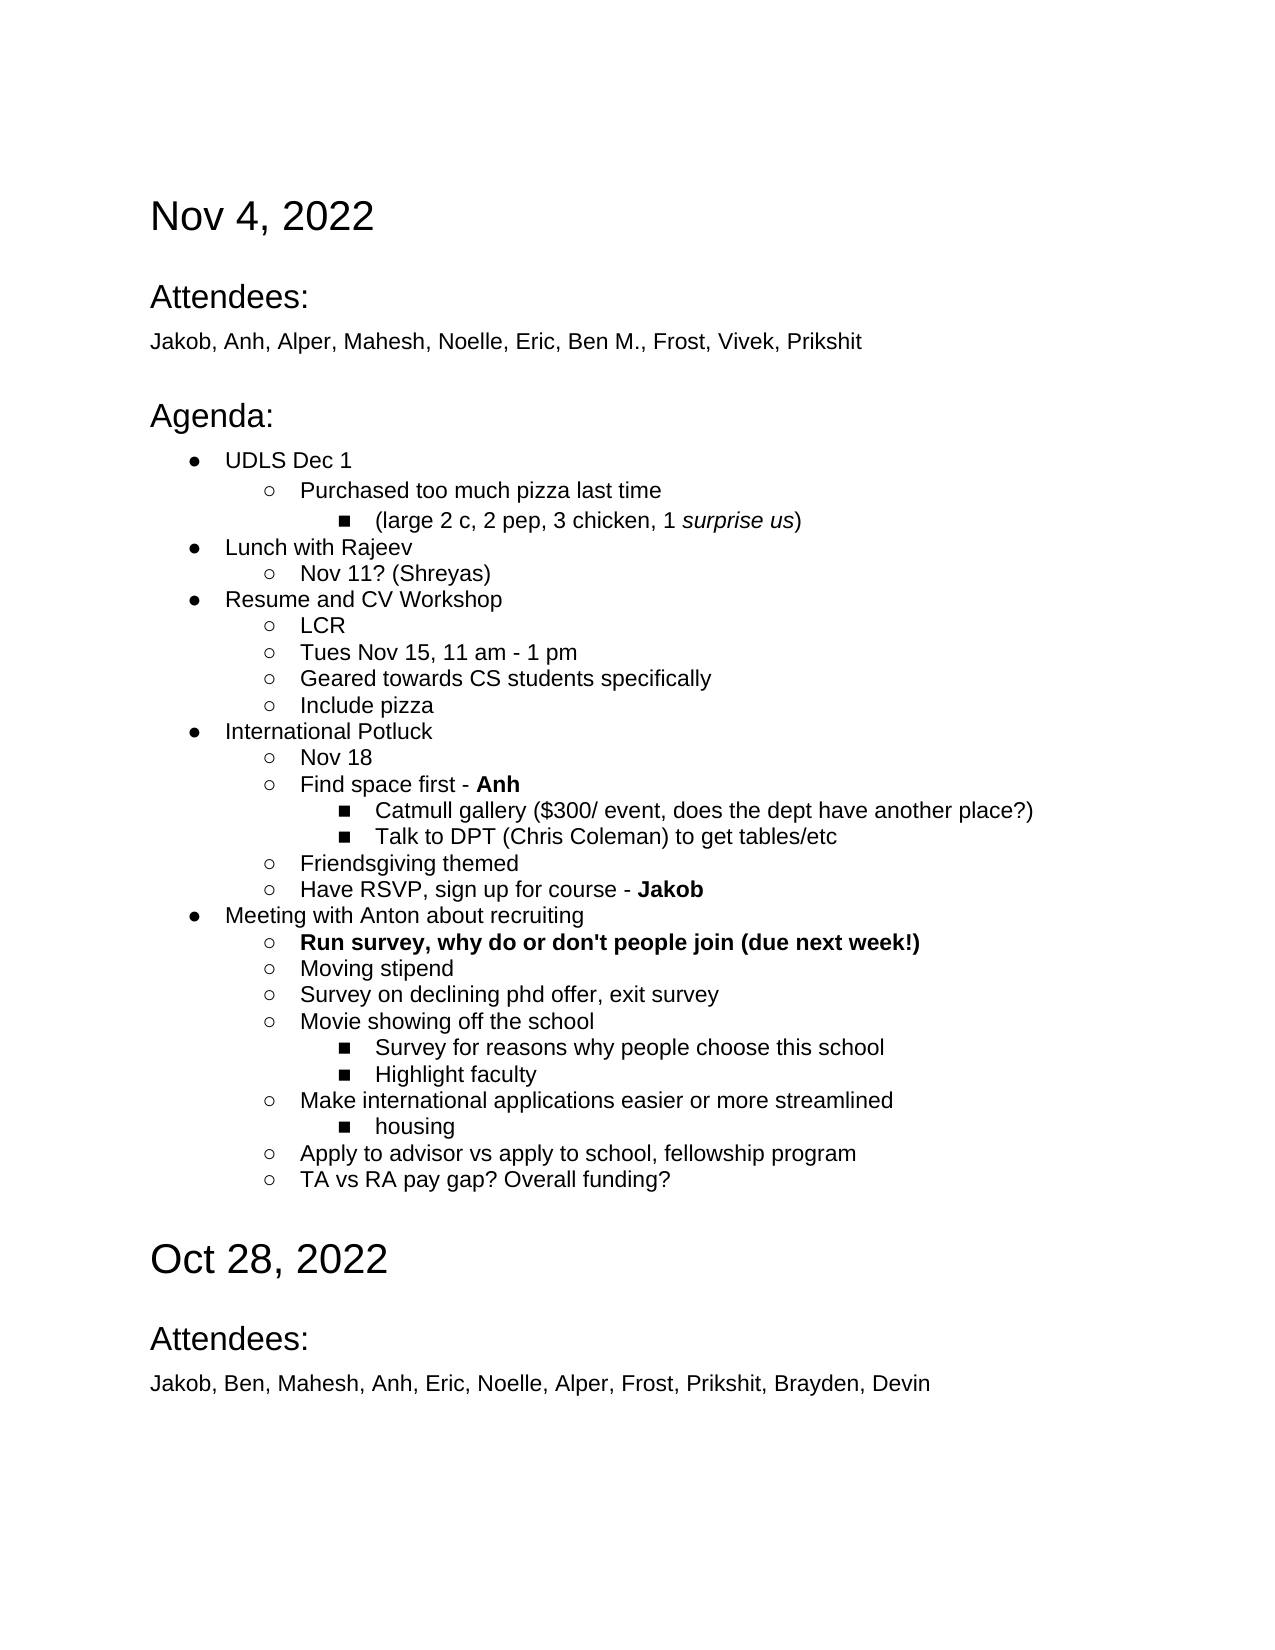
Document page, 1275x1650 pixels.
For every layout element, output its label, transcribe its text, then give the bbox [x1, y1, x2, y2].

list Nov 11? (Shreyas) [262, 560, 1125, 586]
list TA vs RA pay gap? Overall funding? [262, 1166, 1125, 1192]
list Resume and CV Workshop [187, 586, 1125, 612]
list Geared towards CS students specifically [262, 665, 1125, 692]
list Survey on declining phd offer, exit survey [262, 981, 1125, 1008]
list UDLS Dec 1 [187, 447, 1125, 473]
subtitle Attendees: [150, 1319, 1125, 1358]
list Run survey, why do or don't people join (due next week!) [262, 929, 1125, 955]
list Purchased too much pizza last time [262, 477, 1125, 503]
list Survey for reasons why people choose this school [337, 1034, 1125, 1061]
list Find space first - Anh [262, 771, 1125, 797]
list (large 2 c, 2 pep, 3 chicken, 1 surprise us) [337, 507, 1125, 533]
list Catmull gallery ($300/ event, does the dept have another place?) [337, 797, 1125, 823]
list Have RSVP, sign up for course - Jakob [262, 876, 1125, 902]
list International Potluck [187, 718, 1125, 744]
subtitle Nov 4, 2022 [150, 192, 1125, 239]
list Highlight faculty [337, 1061, 1125, 1087]
list Nov 18 [262, 744, 1125, 771]
list Moving stipend [262, 955, 1125, 981]
text Jakob, Anh, Alper, Mahesh, Noelle, Eric, Ben M., Frost, Vivek, Prikshit [150, 328, 1125, 354]
list Friendsgiving themed [262, 850, 1125, 876]
list Apply to advisor vs apply to school, fellowship program [262, 1139, 1125, 1166]
list Movie showing off the school [262, 1008, 1125, 1034]
subtitle Agenda: [150, 396, 1125, 434]
list Lunch with Rajeev [187, 533, 1125, 560]
list Tues Nov 15, 11 am - 1 pm [262, 639, 1125, 665]
list housing [337, 1113, 1125, 1139]
subtitle Oct 28, 2022 [150, 1234, 1125, 1282]
list Make international applications easier or more streamlined [262, 1087, 1125, 1113]
text Jakob, Ben, Mahesh, Anh, Eric, Noelle, Alper, Frost, Prikshit, Brayden, Devin [150, 1370, 1125, 1397]
list Include pizza [262, 692, 1125, 718]
list Talk to DPT (Chris Coleman) to get tables/etc [337, 823, 1125, 850]
subtitle Attendees: [150, 277, 1125, 316]
list Meeting with Anton about recruiting [187, 902, 1125, 929]
list LCR [262, 612, 1125, 639]
